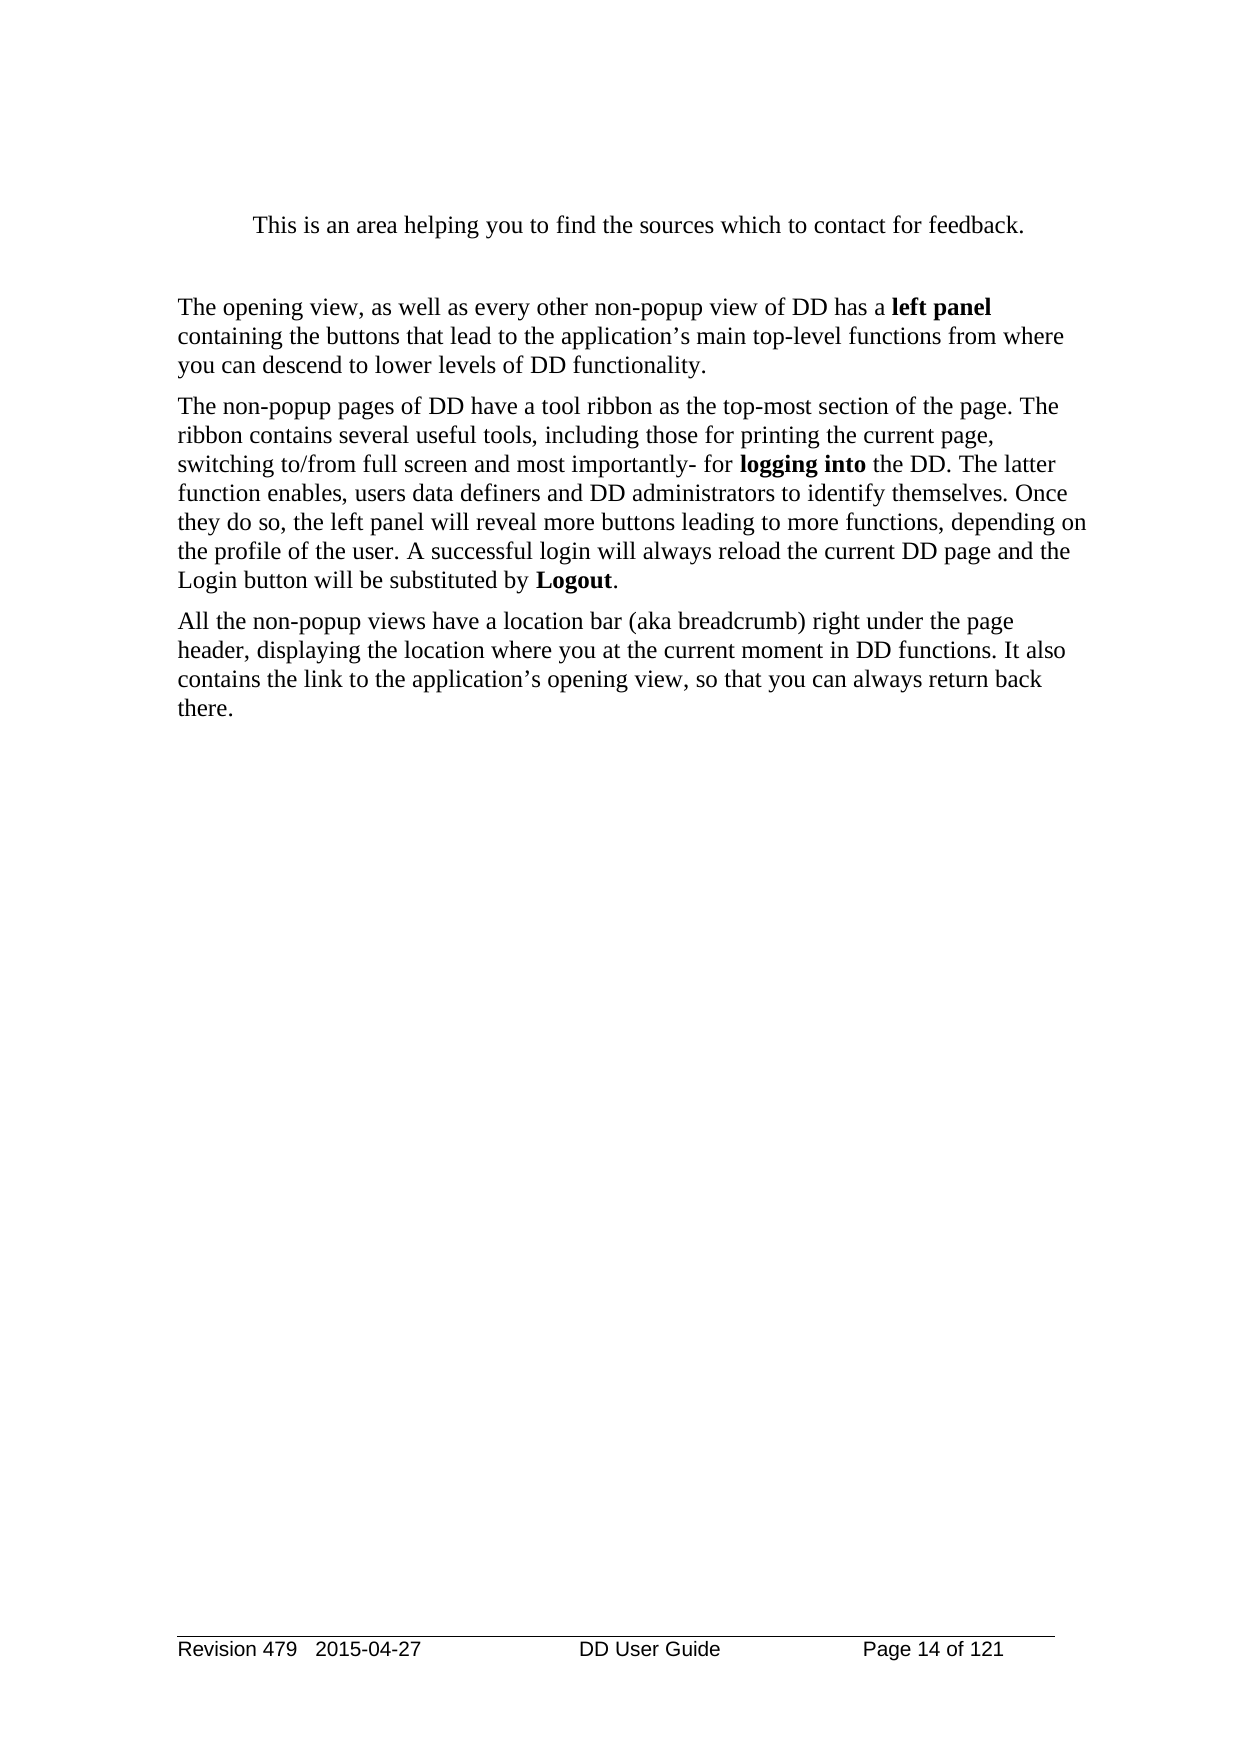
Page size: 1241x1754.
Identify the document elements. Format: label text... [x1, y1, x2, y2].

text This is an area helping you to find the sources which to contact for feedback. [252, 210, 1092, 239]
text All the non-popup views have a location bar (aka breadcrumb) right under the page header, displaying the location where you at the current moment in DD functions. It also contains the link to the application’s opening view, so that you can always return back there. [177, 606, 1092, 722]
text The non-popup pages of DD have a tool ribbon as the top-most section of the page. The ribbon contains several useful tools, including those for printing the current page, switching to/from full screen and most importantly- for logging into the DD. The latter function enables, users data definers and DD administrators to identify themselves. Once they do so, the left panel will reveal more buttons leading to more functions, depending on the profile of the user. A successful login will always reload the current DD page and the Login button will be substituted by Logout. [177, 391, 1092, 594]
text The opening view, as well as every other non-popup view of DD has a left panel containing the buttons that lead to the application’s main top-level functions from where you can descend to lower levels of DD functionality. [177, 292, 1092, 379]
